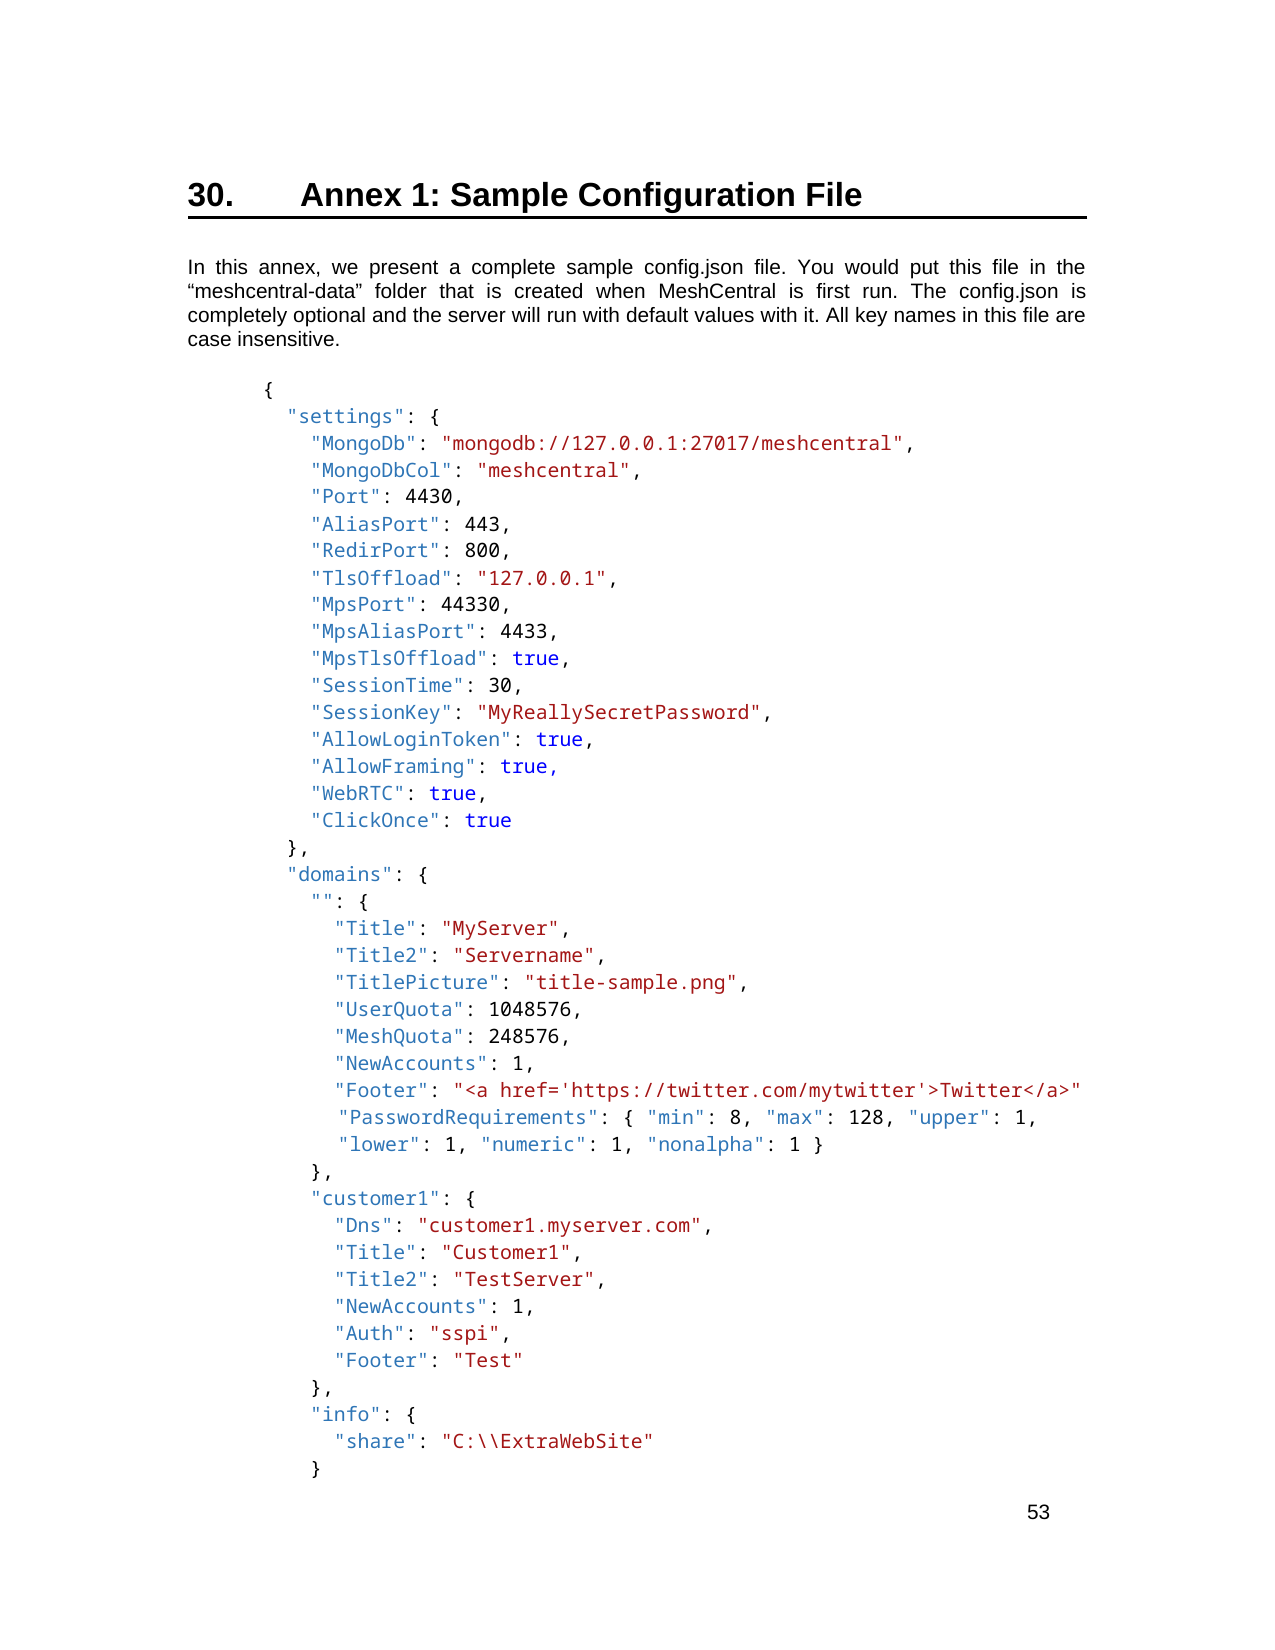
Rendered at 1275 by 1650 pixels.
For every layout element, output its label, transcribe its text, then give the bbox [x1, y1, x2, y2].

text "TlsOffload": "127.0.0.1", [262, 564, 1087, 591]
text "PasswordRequirements": { "min": 8, "max": 128, "upper": 1, "lower": 1, "numeric": 1, "nonalpha": 1 } [337, 1103, 1087, 1157]
text "settings": { [262, 402, 1087, 429]
text "Footer": "Test" [262, 1346, 1087, 1373]
text "customer1": { [262, 1184, 1087, 1211]
text In this annex, we present a complete sample config.json file. You would put this file in the “meshcentral-data” folder that is created when MeshCentral is first run. The config.json is completely optional and the server will run with default values with it. All key names in this file are case insensitive. [187, 255, 1087, 351]
text "AllowFraming": true, [262, 753, 1087, 779]
text "MeshQuota": 248576, [262, 1022, 1087, 1049]
text "info": { [262, 1400, 1087, 1427]
text "SessionTime": 30, [262, 672, 1087, 699]
text "Title": "MyServer", [262, 914, 1087, 941]
text "MpsAliasPort": 4433, [262, 618, 1087, 645]
text "AliasPort": 443, [262, 510, 1087, 537]
text "MongoDb": "mongodb://127.0.0.1:27017/meshcentral", [262, 429, 1087, 456]
text "Auth": "sspi", [262, 1319, 1087, 1346]
text "UserQuota": 1048576, [262, 995, 1087, 1022]
text } [262, 1454, 1087, 1481]
text "ClickOnce": true [262, 807, 1087, 833]
text "AllowLoginToken": true, [262, 726, 1087, 753]
text "Port": 4430, [262, 483, 1087, 510]
text "NewAccounts": 1, [262, 1292, 1087, 1319]
text "TitlePicture": "title-sample.png", [262, 968, 1087, 995]
text "": { [262, 887, 1087, 914]
text "WebRTC": true, [262, 779, 1087, 807]
text "Title2": "Servername", [262, 941, 1087, 968]
subtitle Annex 1: Sample Configuration File [187, 175, 1087, 219]
text "SessionKey": "MyReallySecretPassword", [262, 699, 1087, 726]
text "share": "C:\\ExtraWebSite" [262, 1427, 1087, 1454]
text }, [262, 1157, 1087, 1184]
text "NewAccounts": 1, [262, 1049, 1087, 1076]
text "MpsPort": 44330, [262, 591, 1087, 618]
text }, [262, 833, 1087, 861]
text }, [262, 1373, 1087, 1400]
text "Footer": "<a href='https://twitter.com/mytwitter'>Twitter</a>" [262, 1076, 1087, 1103]
text { [262, 375, 1087, 402]
text "domains": { [262, 861, 1087, 887]
text "Dns": "customer1.myserver.com", [262, 1211, 1087, 1238]
text "RedirPort": 800, [262, 537, 1087, 564]
text "Title2": "TestServer", [262, 1265, 1087, 1292]
text "Title": "Customer1", [262, 1238, 1087, 1265]
text "MpsTlsOffload": true, [262, 645, 1087, 672]
text "MongoDbCol": "meshcentral", [262, 456, 1087, 483]
